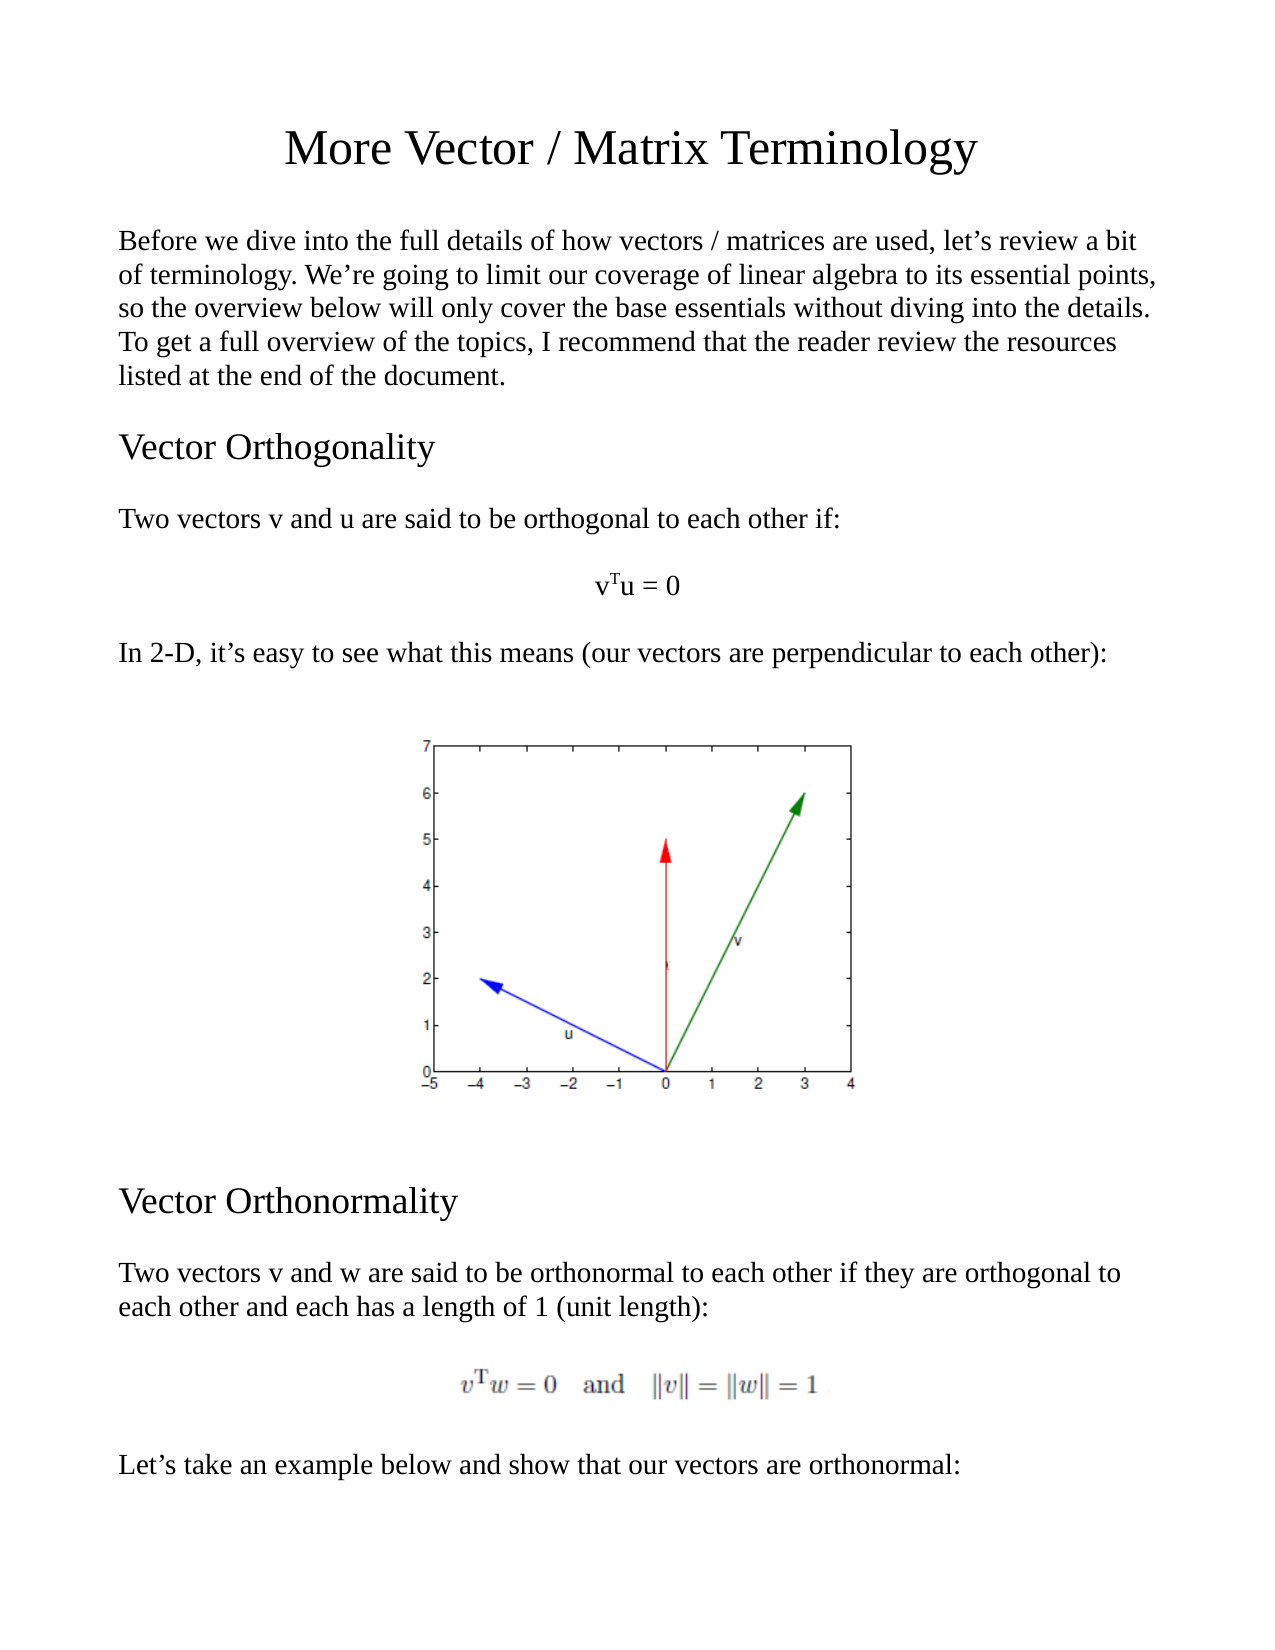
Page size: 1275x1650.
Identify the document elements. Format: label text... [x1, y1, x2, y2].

picture [385, 702, 890, 1112]
text Let’s take an example below and show that our vectors are orthonormal: [118, 1447, 1157, 1481]
text vTu = 0 [118, 568, 1157, 602]
text More Vector / Matrix Terminology [118, 118, 1157, 176]
text Before we dive into the full details of how vectors / matrices are used, let’s review a bit of terminology. We’re going to limit our coverage of linear algebra to its essential points, so the overview below will only cover the base essentials without diving into the details. To get a full overview of the topics, I recommend that the reader review the resources listed at the end of the document. [118, 223, 1157, 391]
text In 2-D, it’s easy to see what this means (our vectors are perpendicular to each other): [118, 636, 1157, 669]
picture [445, 1356, 830, 1414]
text Vector Orthonormality [118, 1179, 1157, 1222]
text Vector Orthogonality [118, 425, 1157, 468]
text Two vectors v and w are said to be orthonormal to each other if they are orthogonal to each other and each has a length of 1 (unit length): [118, 1255, 1157, 1322]
text Two vectors v and u are said to be orthogonal to each other if: [118, 501, 1157, 535]
